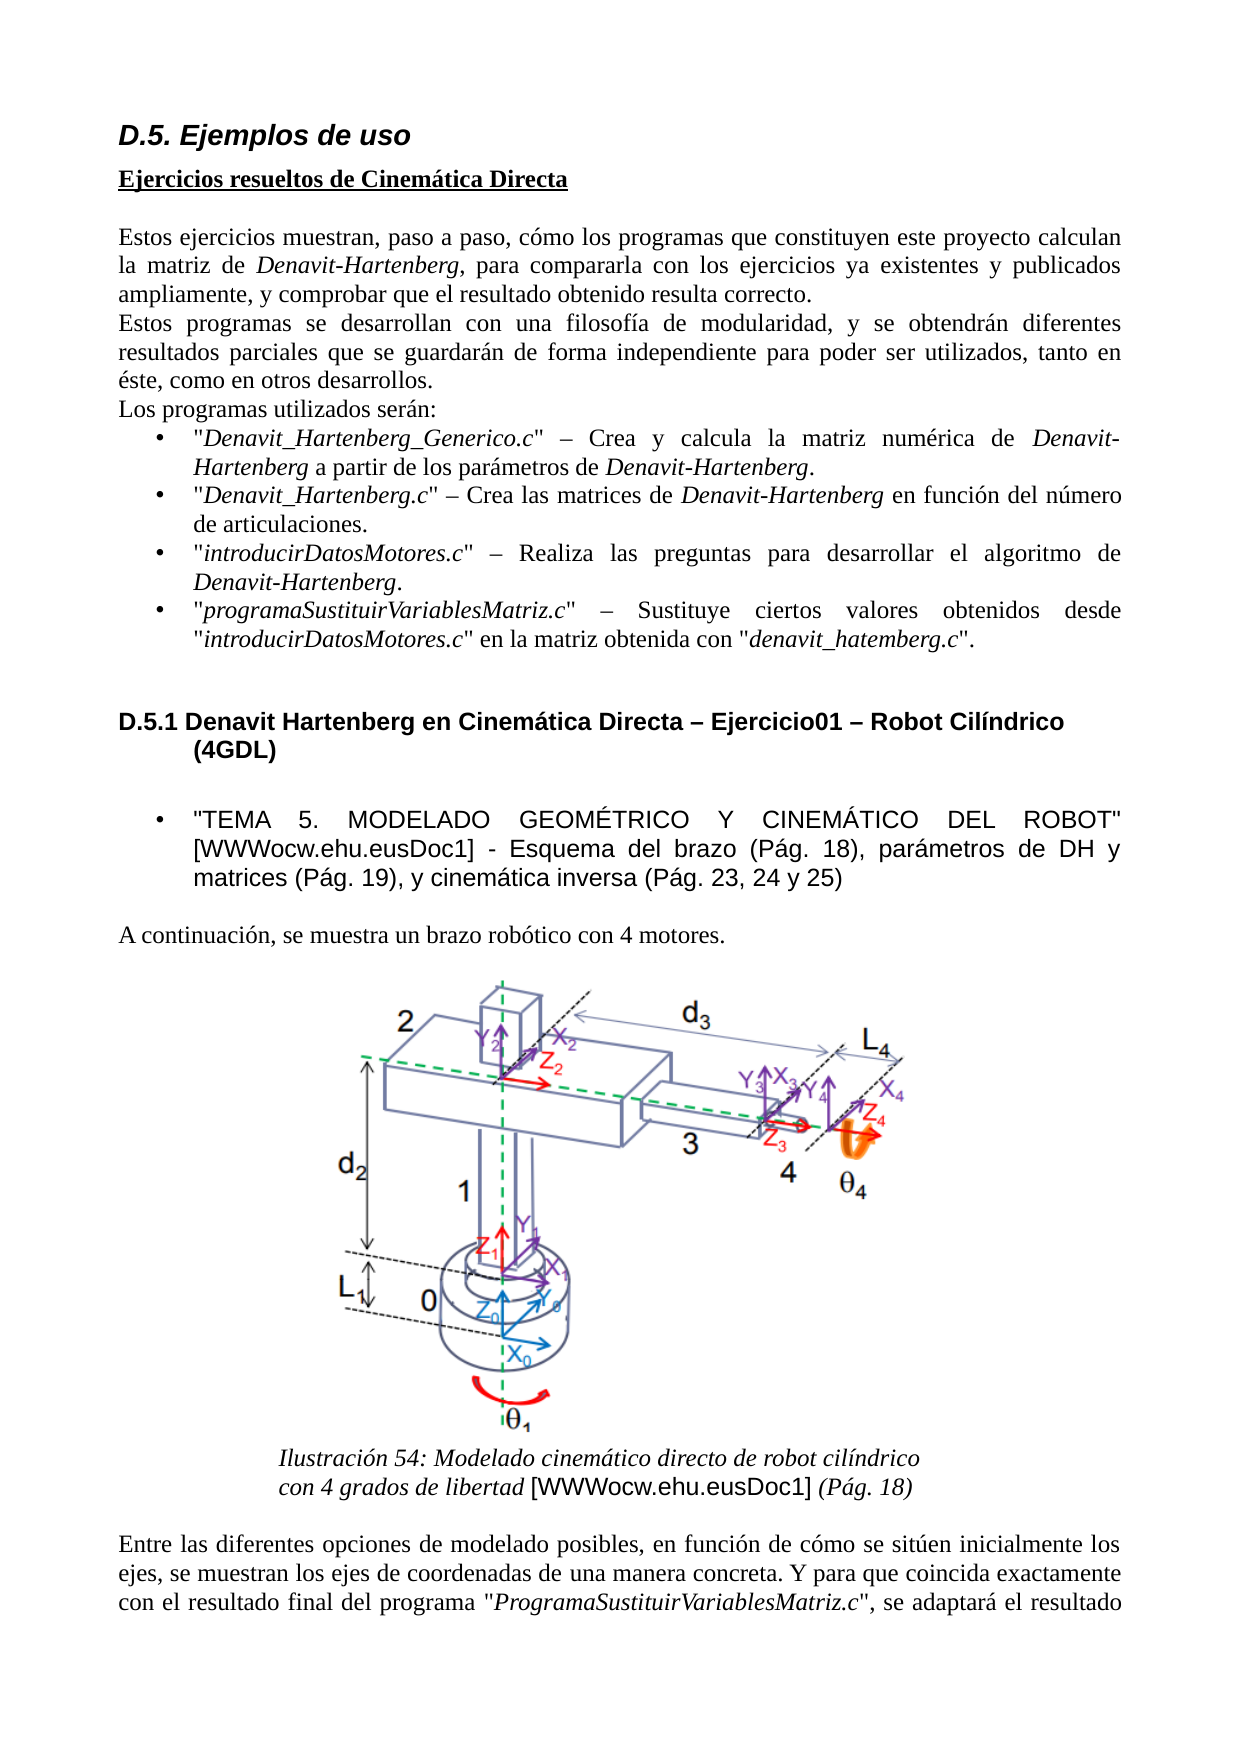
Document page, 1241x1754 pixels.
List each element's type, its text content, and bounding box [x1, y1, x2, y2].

list "introducirDatosMotores.c" – Realiza las preguntas para desarrollar el algoritmo de Denavit-Hartenberg. [156, 538, 1122, 595]
list "programaSustituirVariablesMatriz.c" – Sustituye ciertos valores obtenidos desde "introducirDatosMotores.c" en la matriz obtenida con "denavit_hatemberg.c". [156, 595, 1122, 653]
picture [319, 978, 921, 1444]
text Ejercicios resueltos de Cinemática Directa [118, 164, 1122, 193]
text Ilustración 54: Modelado cinemático directo de robot cilíndrico con 4 grados de libertad [WWWocw.ehu.eusDoc1] (Pág. 18) [278, 991, 962, 1501]
text Los programas utilizados serán: [118, 394, 1122, 423]
subtitle D.5. Ejemplos de uso [118, 118, 1122, 152]
text Estos ejercicios muestran, paso a paso, cómo los programas que constituyen este proyecto calculan la matriz de Denavit-Hartenberg, para compararla con los ejercicios ya existentes y publicados ampliamente, y comprobar que el resultado obtenido resulta correcto. [118, 222, 1122, 308]
text Estos programas se desarrollan con una filosofía de modularidad, y se obtendrán diferentes resultados parciales que se guardarán de forma independiente para poder ser utilizados, tanto en éste, como en otros desarrollos. [118, 308, 1122, 394]
list "Denavit_Hartenberg.c" – Crea las matrices de Denavit-Hartenberg en función del número de articulaciones. [156, 480, 1122, 538]
list "TEMA 5. MODELADO GEOMÉTRICO Y CINEMÁTICO DEL ROBOT" [WWWocw.ehu.eusDoc1] - Esquema del brazo (Pág. 18), parámetros de DH y matrices (Pág. 19), y cinemática inversa (Pág. 23, 24 y 25) [156, 805, 1122, 892]
subtitle D.5.1 Denavit Hartenberg en Cinemática Directa – Ejercicio01 – Robot Cilíndrico (4GDL) [118, 707, 1122, 764]
text Entre las diferentes opciones de modelado posibles, en función de cómo se sitúen inicialmente los ejes, se muestran los ejes de coordenadas de una manera concreta. Y para que coincida exactamente con el resultado final del programa "ProgramaSustituirVariablesMatriz.c", se adaptará el resultado [118, 1529, 1122, 1616]
text A continuación, se muestra un brazo robótico con 4 motores. [118, 921, 1122, 949]
list "Denavit_Hartenberg_Generico.c" – Crea y calcula la matriz numérica de Denavit-Hartenberg a partir de los parámetros de Denavit-Hartenberg. [156, 423, 1122, 480]
